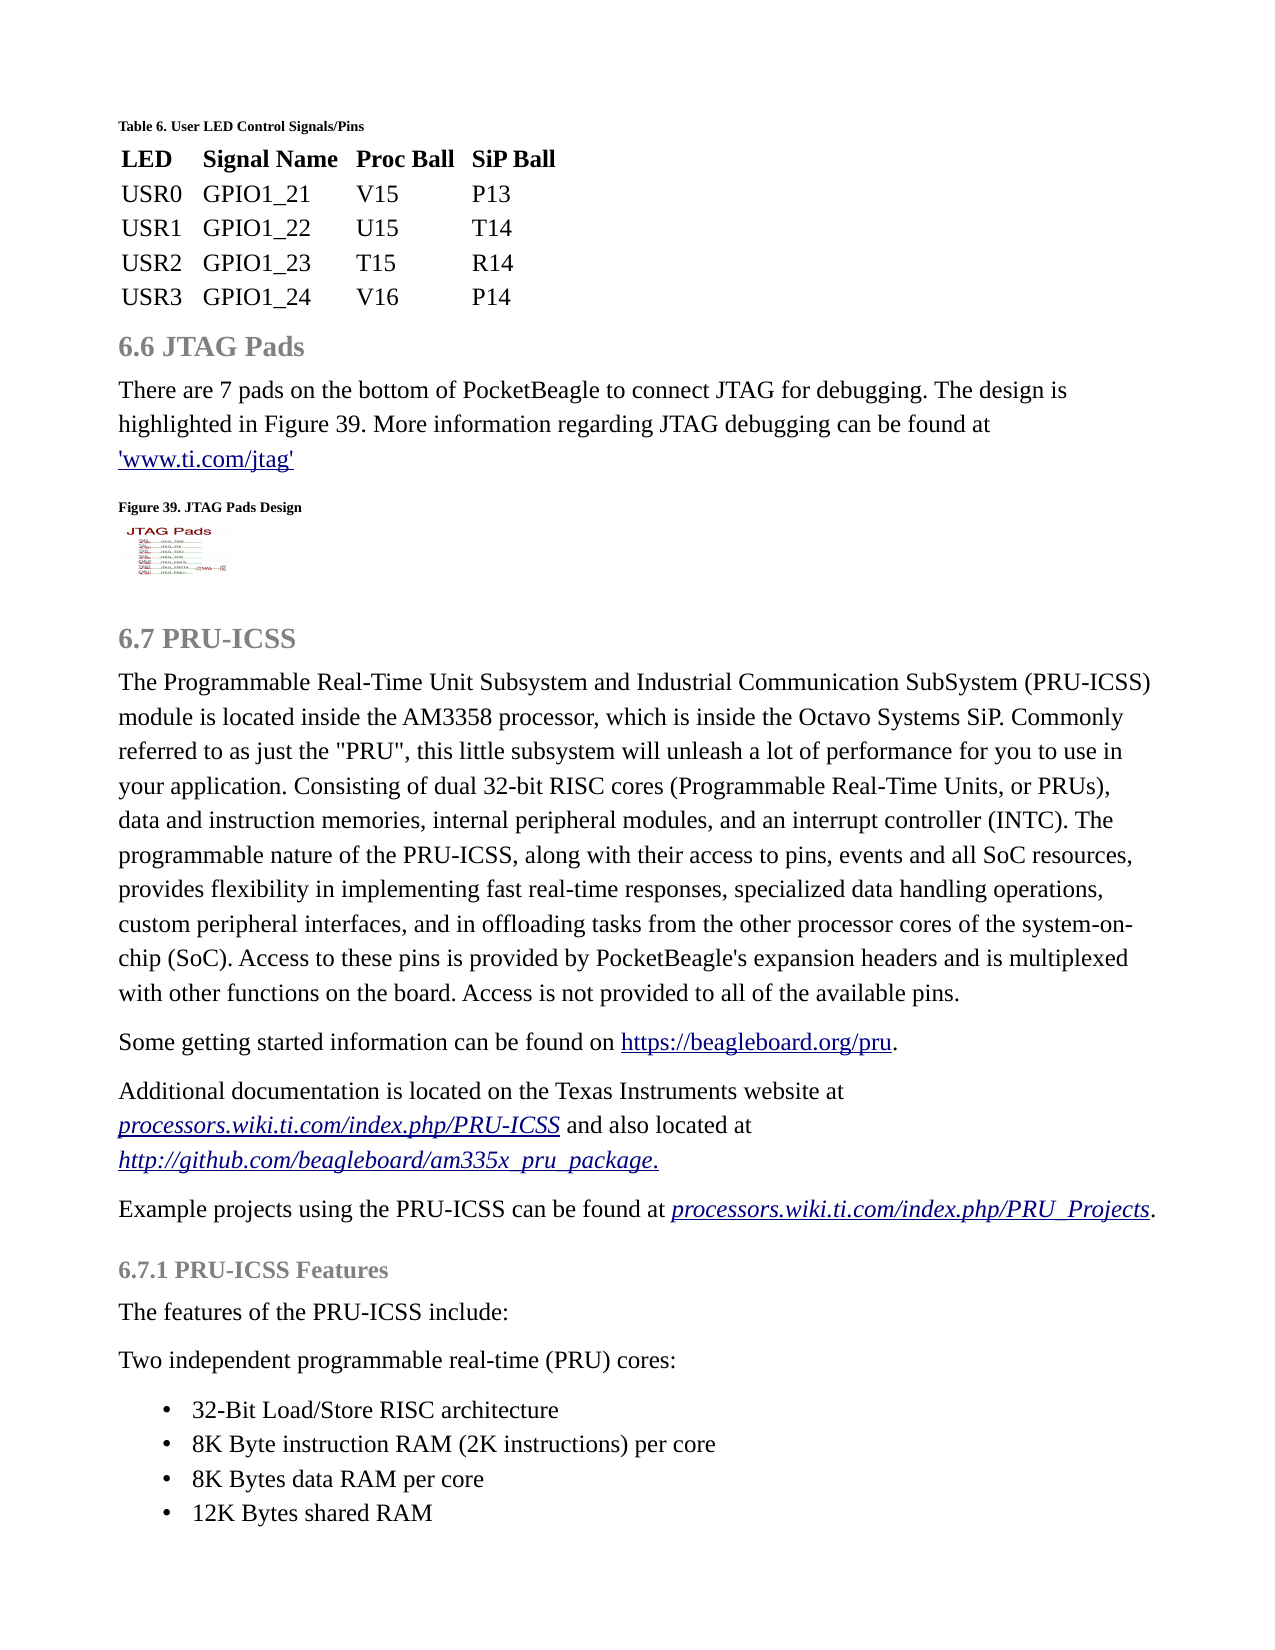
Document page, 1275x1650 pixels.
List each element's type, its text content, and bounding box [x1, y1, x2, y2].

table_cell P14 [469, 280, 578, 314]
subtitle 6.7.1 PRU-ICSS Features [118, 1255, 1157, 1284]
table_cell GPIO1_22 [200, 210, 353, 245]
table_cell USR3 [118, 280, 200, 314]
list 8K Byte instruction RAM (2K instructions) per core [162, 1429, 1157, 1458]
table_cell USR0 [118, 176, 200, 210]
subtitle Table 6. User LED Control Signals/Pins [118, 118, 1157, 135]
text Two independent programmable real-time (PRU) cores: [118, 1346, 1157, 1374]
table_cell P13 [469, 176, 578, 210]
text The features of the PRU-ICSS include: [118, 1297, 1157, 1325]
table_cell USR1 [118, 210, 200, 245]
table_cell T15 [353, 245, 469, 279]
list 12K Bytes shared RAM [162, 1498, 1157, 1527]
table_cell R14 [469, 245, 578, 279]
text Example projects using the PRU-ICSS can be found at processors.wiki.ti.com/index.php/PRU_Projects. [118, 1194, 1157, 1222]
subtitle 6.7 PRU-ICSS [118, 621, 1157, 655]
table_header LED [118, 141, 200, 176]
subtitle 6.6 JTAG Pads [118, 329, 1157, 362]
subtitle Figure 39. JTAG Pads Design [118, 499, 1157, 516]
table_header Signal Name [200, 141, 353, 176]
text The Programmable Real-Time Unit Subsystem and Industrial Communication SubSystem (PRU-ICSS) module is located inside the AM3358 processor, which is inside the Octavo Systems SiP. Commonly referred to as just the "PRU", this little subsystem will unleash a lot of performance for you to use in your application. Consisting of dual 32-bit RISC cores (Programmable Real-Time Units, or PRUs), data and instruction memories, internal peripheral modules, and an interrupt controller (INTC). The programmable nature of the PRU-ICSS, along with their access to pins, events and all SoC resources, provides flexibility in implementing fast real-time responses, specialized data handling operations, custom peripheral interfaces, and in offloading tasks from the other processor cores of the system-on-chip (SoC). Access to these pins is provided by PocketBeagle's expansion headers and is multiplexed with other functions on the board. Access is not provided to all of the available pins. [118, 667, 1157, 1006]
table_cell GPIO1_21 [200, 176, 353, 210]
table_cell GPIO1_23 [200, 245, 353, 279]
table_cell V16 [353, 280, 469, 314]
table_cell V15 [353, 176, 469, 210]
table_cell GPIO1_24 [200, 280, 353, 314]
text Some getting started information can be found on https://beagleboard.org/pru. [118, 1027, 1157, 1055]
list 8K Bytes data RAM per core [162, 1464, 1157, 1492]
table_header SiP Ball [469, 141, 578, 176]
table_cell USR2 [118, 245, 200, 279]
picture [118, 522, 237, 581]
list 32-Bit Load/Store RISC architecture [162, 1395, 1157, 1423]
text Additional documentation is located on the Texas Instruments website at processors.wiki.ti.com/index.php/PRU-ICSS and also located at http://github.com/beagleboard/am335x_pru_package. [118, 1076, 1157, 1173]
text There are 7 pads on the bottom of PocketBeagle to connect JTAG for debugging. The design is highlighted in Figure 39. More information regarding JTAG debugging can be found at 'www.ti.com/jtag' [118, 375, 1157, 472]
table_cell T14 [469, 210, 578, 245]
table_header Proc Ball [353, 141, 469, 176]
table_cell U15 [353, 210, 469, 245]
